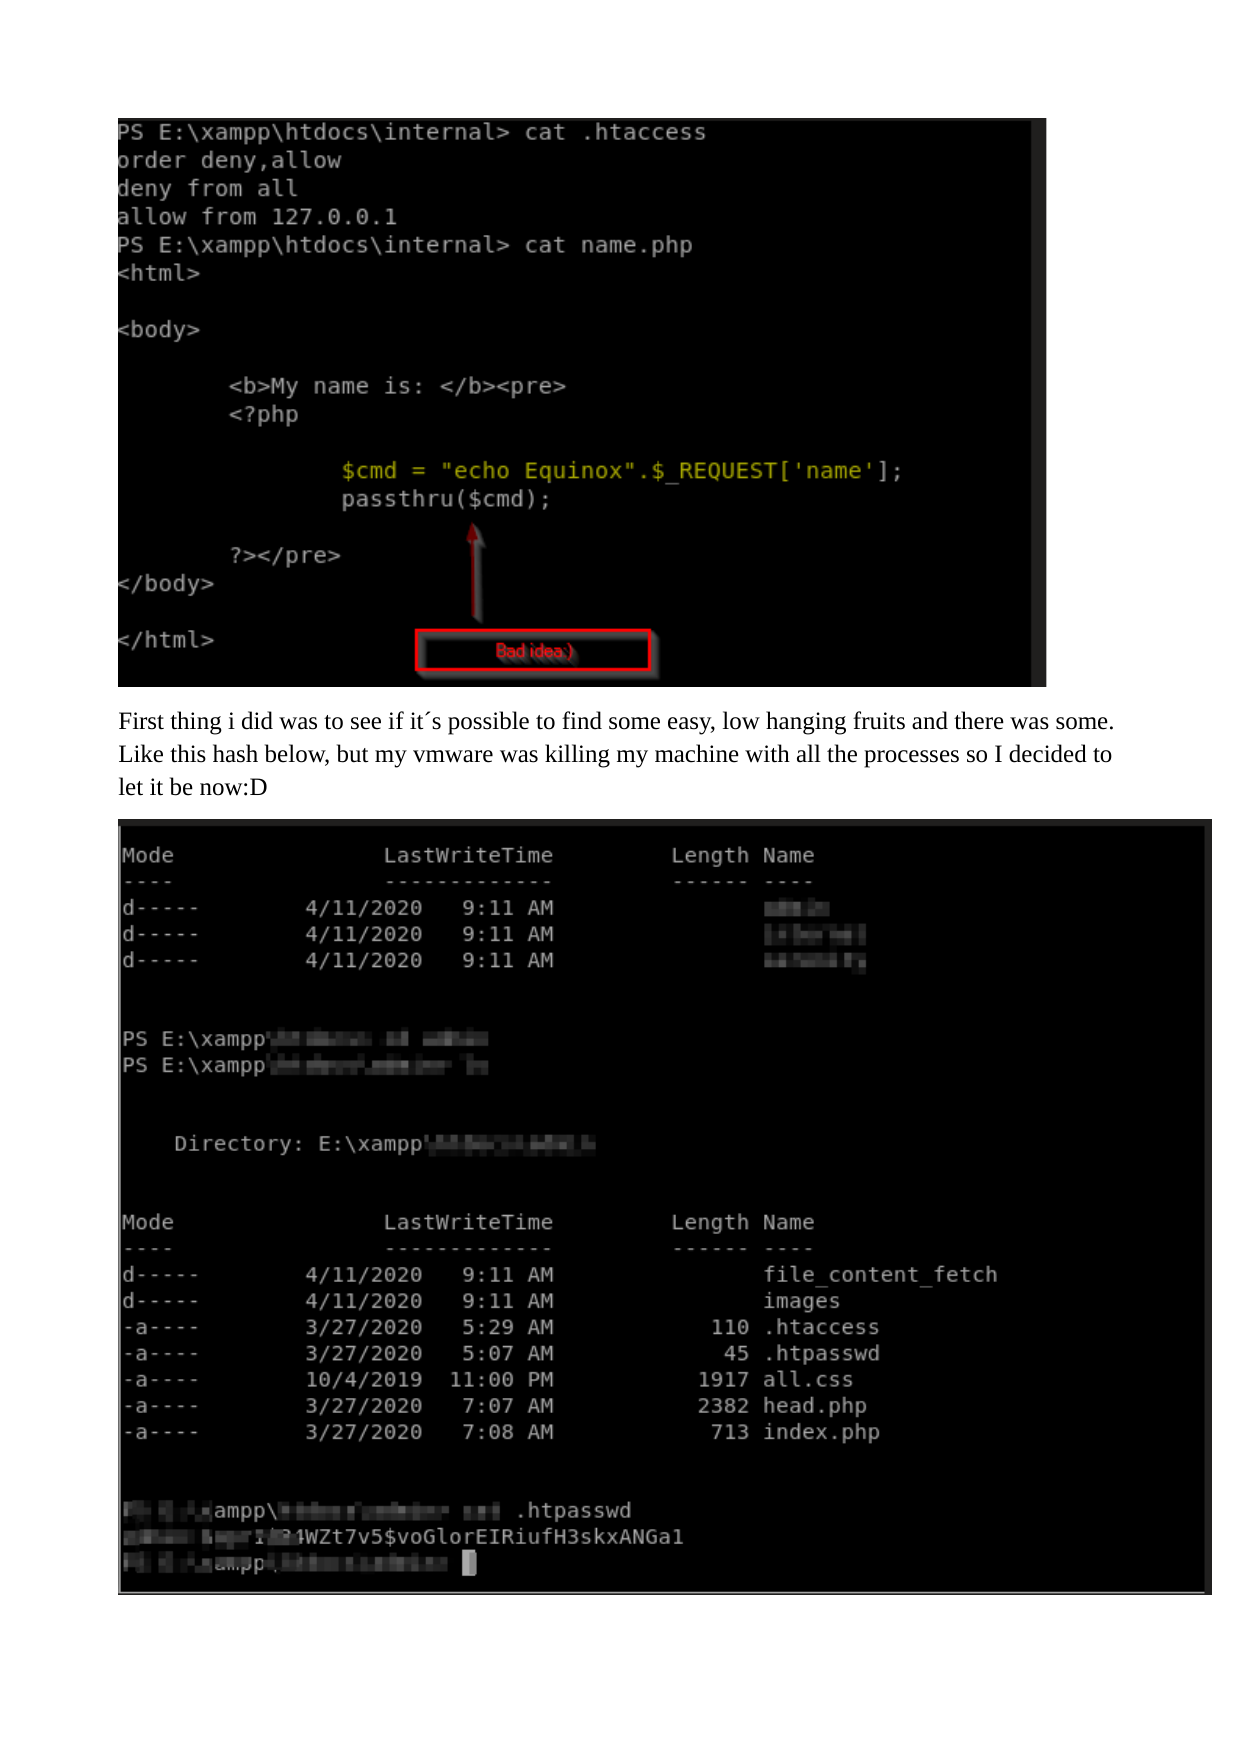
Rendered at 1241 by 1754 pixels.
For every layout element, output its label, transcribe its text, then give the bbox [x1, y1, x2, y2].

picture [118, 819, 1212, 1595]
picture [118, 118, 1047, 687]
text First thing i did was to see if it´s possible to find some easy, low hanging fruits and there was some. Like this hash below, but my vmware was killing my machine with all the processes so I decided to let it be now:D [118, 706, 1122, 801]
